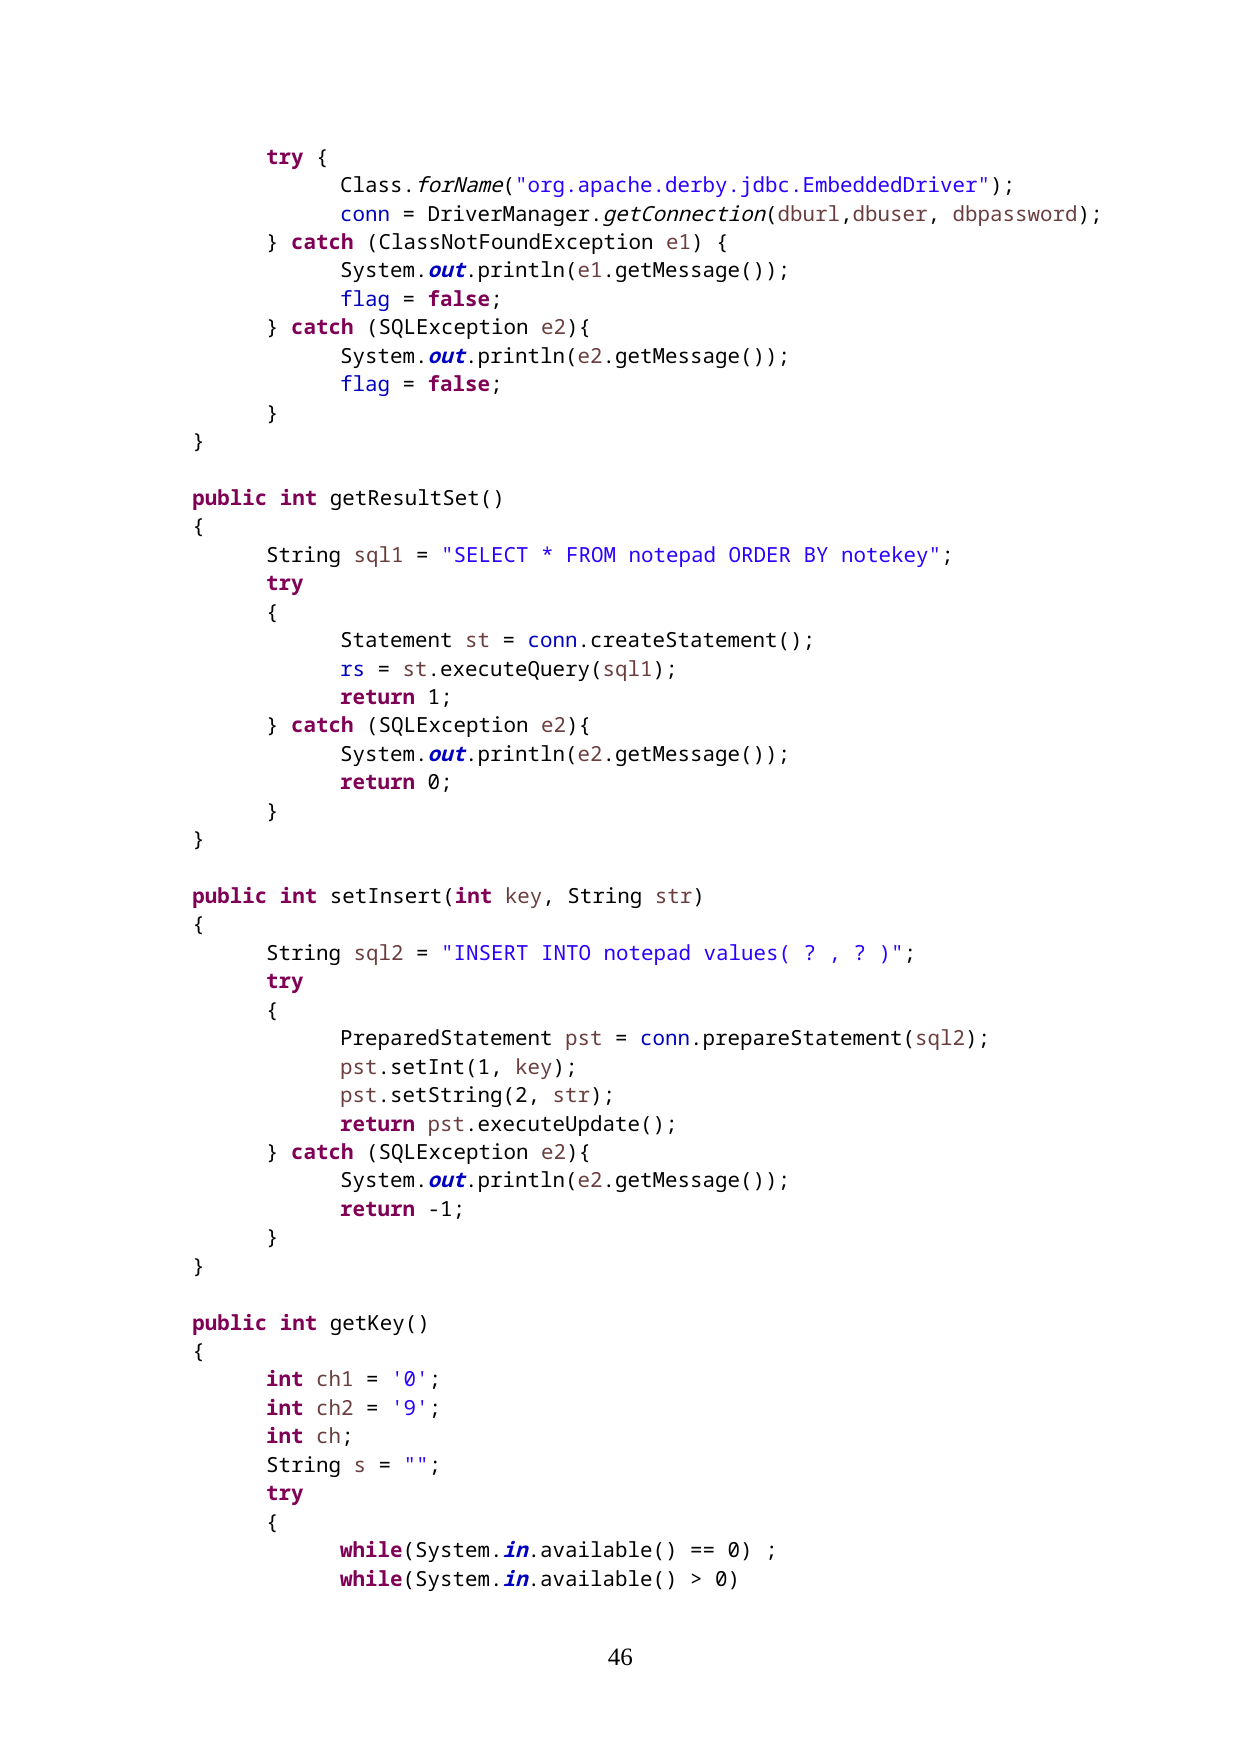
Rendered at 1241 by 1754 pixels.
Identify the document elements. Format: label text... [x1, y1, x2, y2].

text { [118, 909, 1122, 938]
text public int setInsert(int key, String str) [118, 881, 1122, 909]
text return -1; [118, 1194, 1122, 1222]
text conn = DriverManager.getConnection(dburl,dbuser, dbpassword); [118, 199, 1122, 227]
text } [118, 796, 1122, 824]
text return 1; [118, 682, 1122, 711]
text { [118, 511, 1122, 540]
text int ch; [118, 1421, 1122, 1450]
text } [118, 398, 1122, 426]
text try [118, 966, 1122, 995]
text try [118, 1478, 1122, 1507]
text while(System.in.available() == 0) ; [118, 1535, 1122, 1564]
text flag = false; [118, 284, 1122, 312]
text flag = false; [118, 369, 1122, 398]
text } [118, 1222, 1122, 1251]
text String sql2 = "INSERT INTO notepad values( ? , ? )"; [118, 938, 1122, 966]
text } catch (SQLException e2){ [118, 1137, 1122, 1166]
text try [118, 568, 1122, 597]
text } catch (SQLException e2){ [118, 312, 1122, 341]
text { [118, 597, 1122, 625]
text return pst.executeUpdate(); [118, 1109, 1122, 1137]
text Statement st = conn.createStatement(); [118, 625, 1122, 654]
text pst.setInt(1, key); [118, 1052, 1122, 1080]
text PreparedStatement pst = conn.prepareStatement(sql2); [118, 1023, 1122, 1052]
text { [118, 995, 1122, 1023]
text int ch1 = '0'; [118, 1364, 1122, 1393]
text System.out.println(e2.getMessage()); [118, 341, 1122, 369]
text { [118, 1507, 1122, 1535]
text String s = ""; [118, 1450, 1122, 1478]
text pst.setString(2, str); [118, 1080, 1122, 1109]
text rs = st.executeQuery(sql1); [118, 654, 1122, 682]
text return 0; [118, 767, 1122, 796]
text String sql1 = "SELECT * FROM notepad ORDER BY notekey"; [118, 540, 1122, 568]
text { [118, 1336, 1122, 1364]
text } catch (SQLException e2){ [118, 711, 1122, 739]
text public int getResultSet() [118, 483, 1122, 511]
text public int getKey() [118, 1308, 1122, 1336]
text try { [118, 142, 1122, 170]
text int ch2 = '9'; [118, 1393, 1122, 1421]
text } [118, 426, 1122, 454]
text } [118, 1251, 1122, 1279]
text System.out.println(e1.getMessage()); [118, 256, 1122, 284]
text System.out.println(e2.getMessage()); [118, 739, 1122, 767]
text Class.forName("org.apache.derby.jdbc.EmbeddedDriver"); [118, 170, 1122, 199]
text } catch (ClassNotFoundException e1) { [118, 227, 1122, 256]
text while(System.in.available() > 0) [118, 1564, 1122, 1592]
text System.out.println(e2.getMessage()); [118, 1166, 1122, 1194]
text } [118, 824, 1122, 853]
